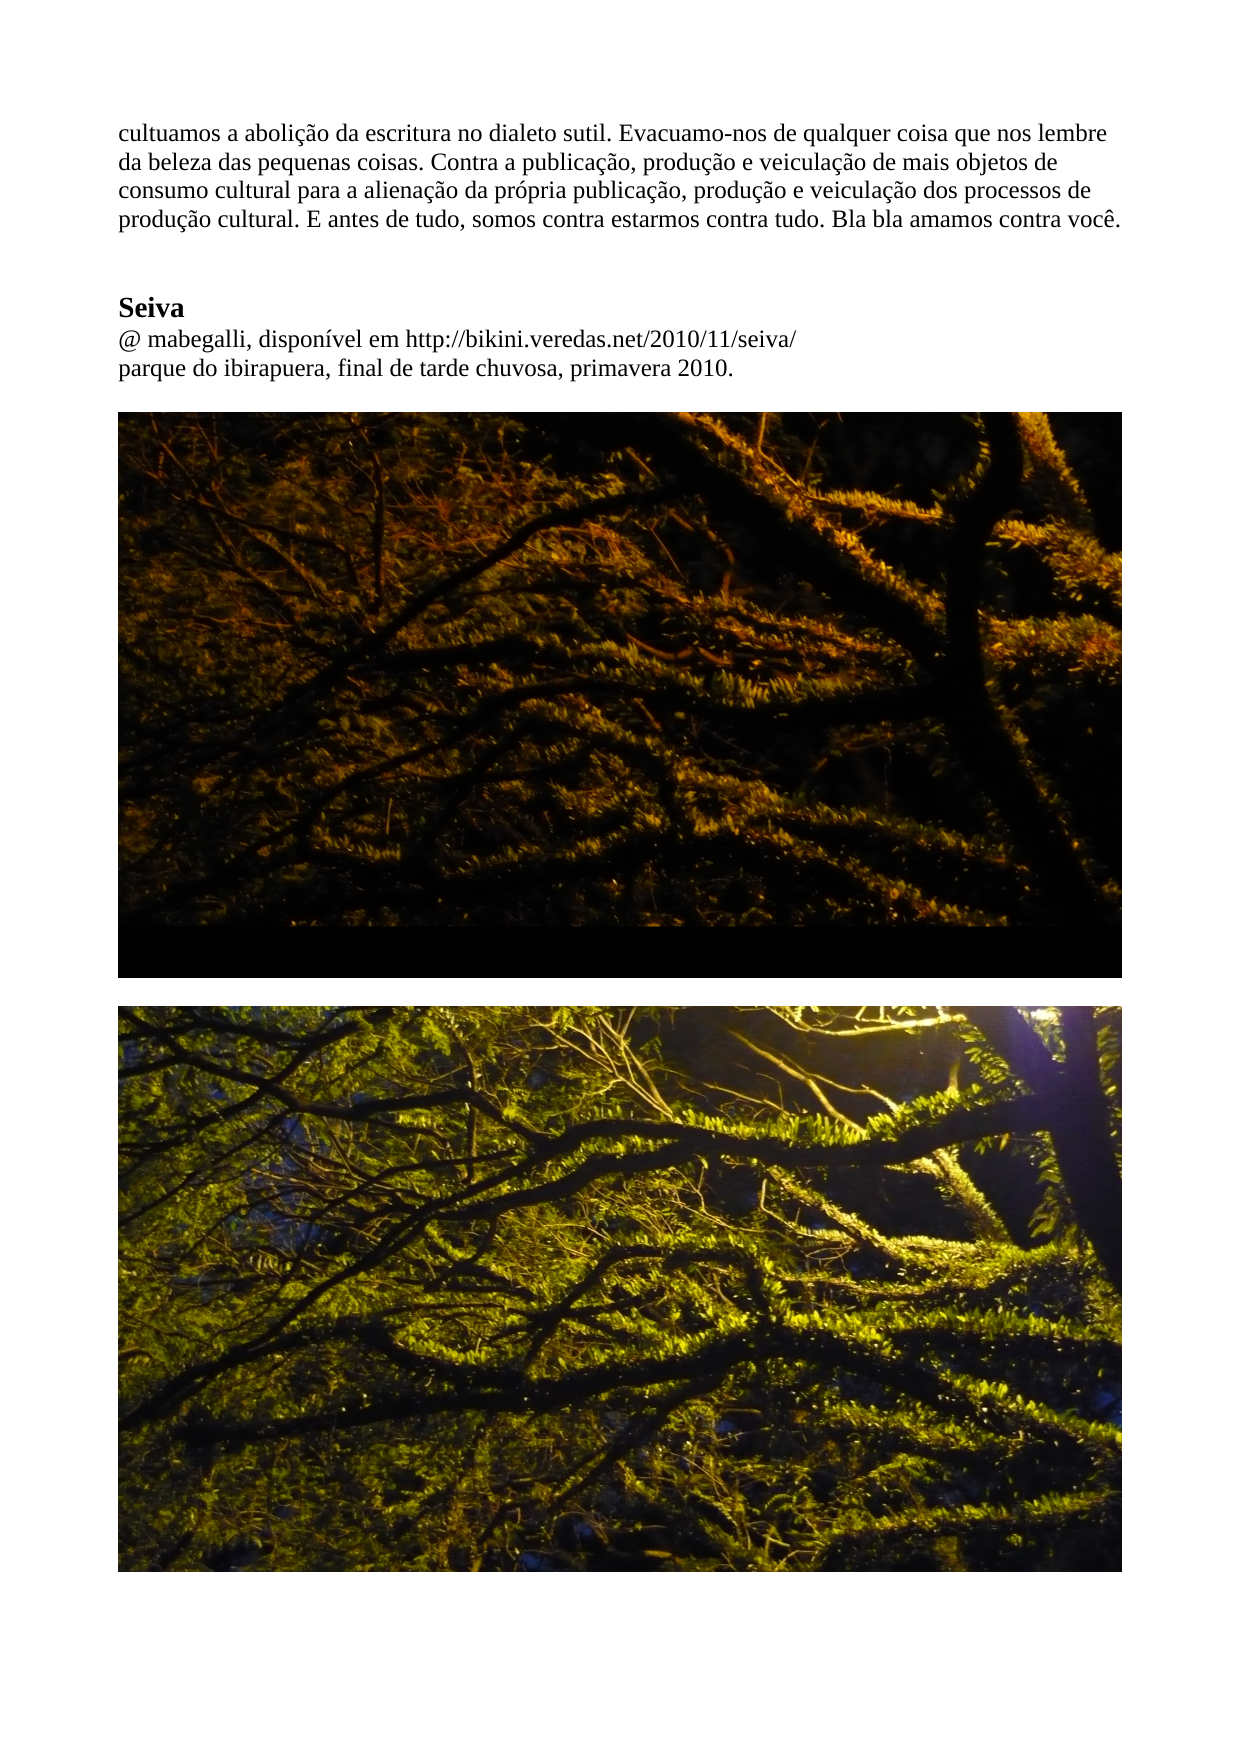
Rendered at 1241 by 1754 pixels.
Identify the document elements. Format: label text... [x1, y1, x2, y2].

picture [118, 412, 1122, 978]
text Seiva [118, 291, 1122, 324]
text cultuamos a abolição da escritura no dialeto sutil. Evacuamo-nos de qualquer coisa que nos lembre da beleza das pequenas coisas. Contra a publicação, produção e veiculação de mais objetos de consumo cultural para a alienação da própria publicação, produção e veiculação dos processos de produção cultural. E antes de tudo, somos contra estarmos contra tudo. Bla bla amamos contra você. [118, 118, 1122, 233]
text @ mabegalli, disponível em http://bikini.veredas.net/2010/11/seiva/ [118, 324, 1122, 353]
picture [118, 1006, 1122, 1572]
text parque do ibirapuera, final de tarde chuvosa, primavera 2010. [118, 353, 1122, 382]
